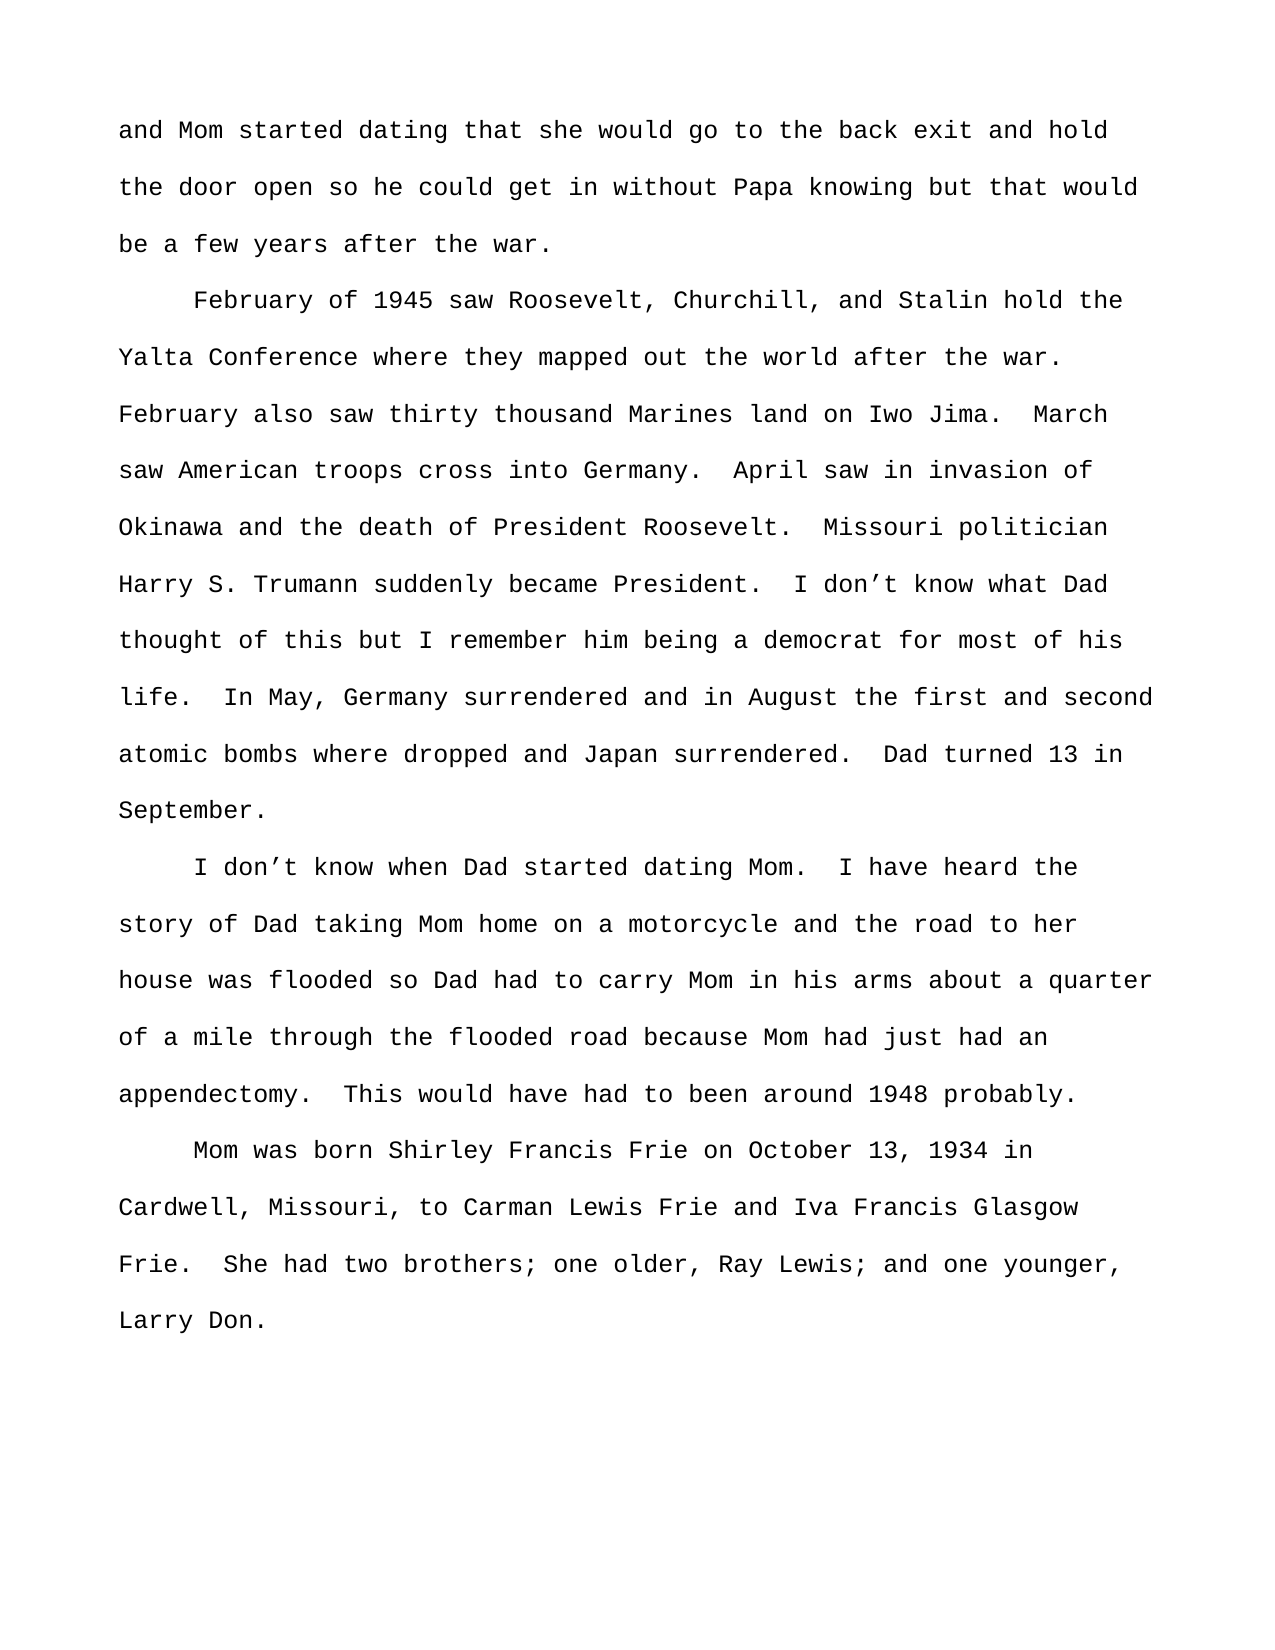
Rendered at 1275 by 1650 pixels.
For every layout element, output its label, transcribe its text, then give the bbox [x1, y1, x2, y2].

text February of 1945 saw Roosevelt, Churchill, and Stalin hold the Yalta Conference where they mapped out the world after the war. February also saw thirty thousand Marines land on Iwo Jima. March saw American troops cross into Germany. April saw in invasion of Okinawa and the death of President Roosevelt. Missouri politician Harry S. Trumann suddenly became President. I don’t know what Dad thought of this but I remember him being a democrat for most of his life. In May, Germany surrendered and in August the first and second atomic bombs where dropped and Japan surrendered. Dad turned 13 in September. [118, 288, 1157, 826]
text and Mom started dating that she would go to the back exit and hold the door open so he could get in without Papa knowing but that would be a few years after the war. [118, 118, 1157, 260]
text Mom was born Shirley Francis Frie on October 13, 1934 in Cardwell, Missouri, to Carman Lewis Frie and Iva Francis Glasgow Frie. She had two brothers; one older, Ray Lewis; and one younger, Larry Don. [118, 1138, 1157, 1336]
text I don’t know when Dad started dating Mom. I have heard the story of Dad taking Mom home on a motorcycle and the road to her house was flooded so Dad had to carry Mom in his arms about a quarter of a mile through the flooded road because Mom had just had an appendectomy. This would have had to been around 1948 probably. [118, 855, 1157, 1110]
